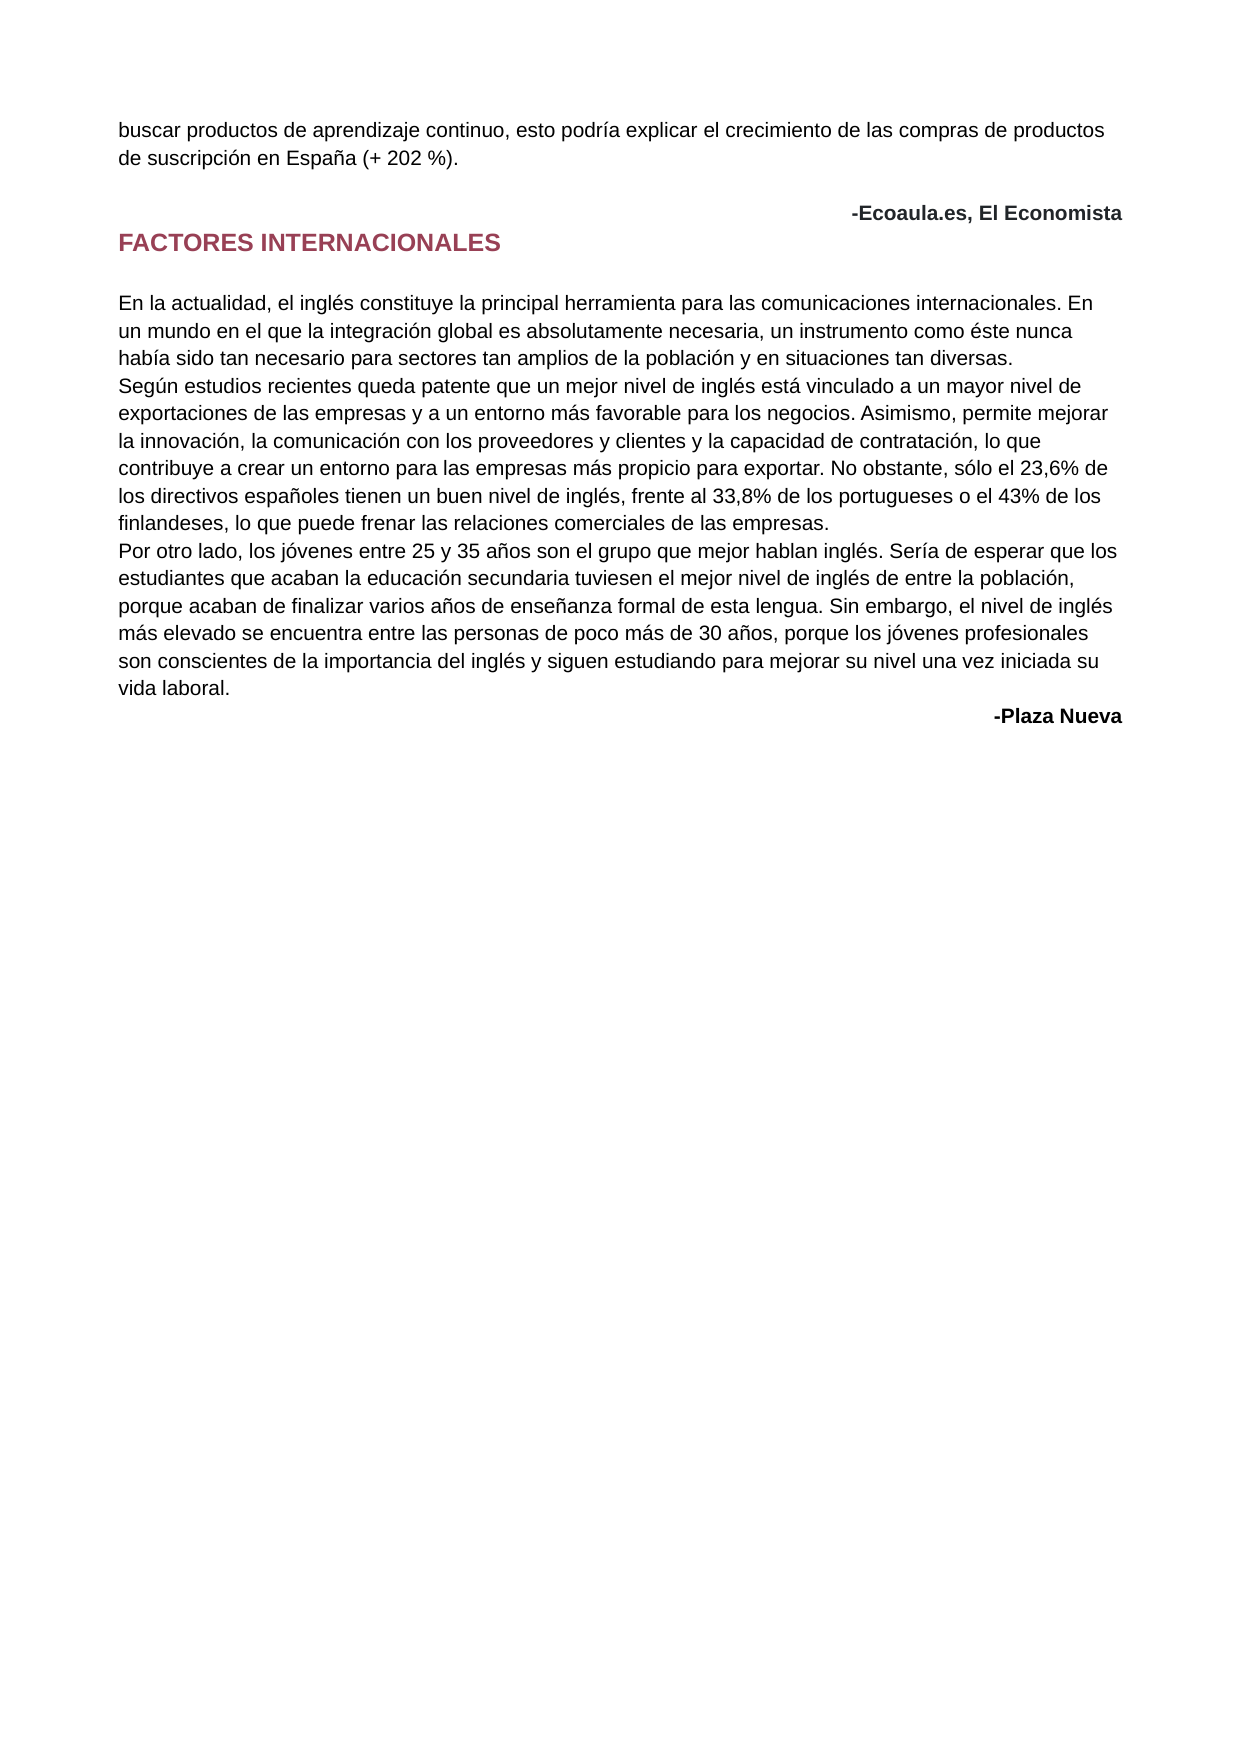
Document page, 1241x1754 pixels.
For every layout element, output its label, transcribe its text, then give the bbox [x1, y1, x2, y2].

text buscar productos de aprendizaje continuo, esto podría explicar el crecimiento de las compras de productos de suscripción en España (+ 202 %). [118, 118, 1122, 169]
text Por otro lado, los jóvenes entre 25 y 35 años son el grupo que mejor hablan inglés. Sería de esperar que los estudiantes que acaban la educación secundaria tuviesen el mejor nivel de inglés de entre la población, porque acaban de finalizar varios años de enseñanza formal de esta lengua. Sin embargo, el nivel de inglés más elevado se encuentra entre las personas de poco más de 30 años, porque los jóvenes profesionales son conscientes de la importancia del inglés y siguen estudiando para mejorar su nivel una vez iniciada su vida laboral. [118, 538, 1122, 700]
text En la actualidad, el inglés constituye la principal herramienta para las comunicaciones internacionales. En un mundo en el que la integración global es absolutamente necesaria, un instrumento como éste nunca había sido tan necesario para sectores tan amplios de la población y en situaciones tan diversas. [118, 291, 1122, 370]
text -Plaza Nueva [118, 703, 1122, 727]
text FACTORES INTERNACIONALES [118, 228, 1122, 257]
text Según estudios recientes queda patente que un mejor nivel de inglés está vinculado a un mayor nivel de exportaciones de las empresas y a un entorno más favorable para los negocios. Asimismo, permite mejorar la innovación, la comunicación con los proveedores y clientes y la capacidad de contratación, lo que contribuye a crear un entorno para las empresas más propicio para exportar. No obstante, sólo el 23,6% de los directivos españoles tienen un buen nivel de inglés, frente al 33,8% de los portugueses o el 43% de los finlandeses, lo que puede frenar las relaciones comerciales de las empresas. [118, 373, 1122, 535]
text -Ecoaula.es, El Economista [118, 201, 1122, 224]
